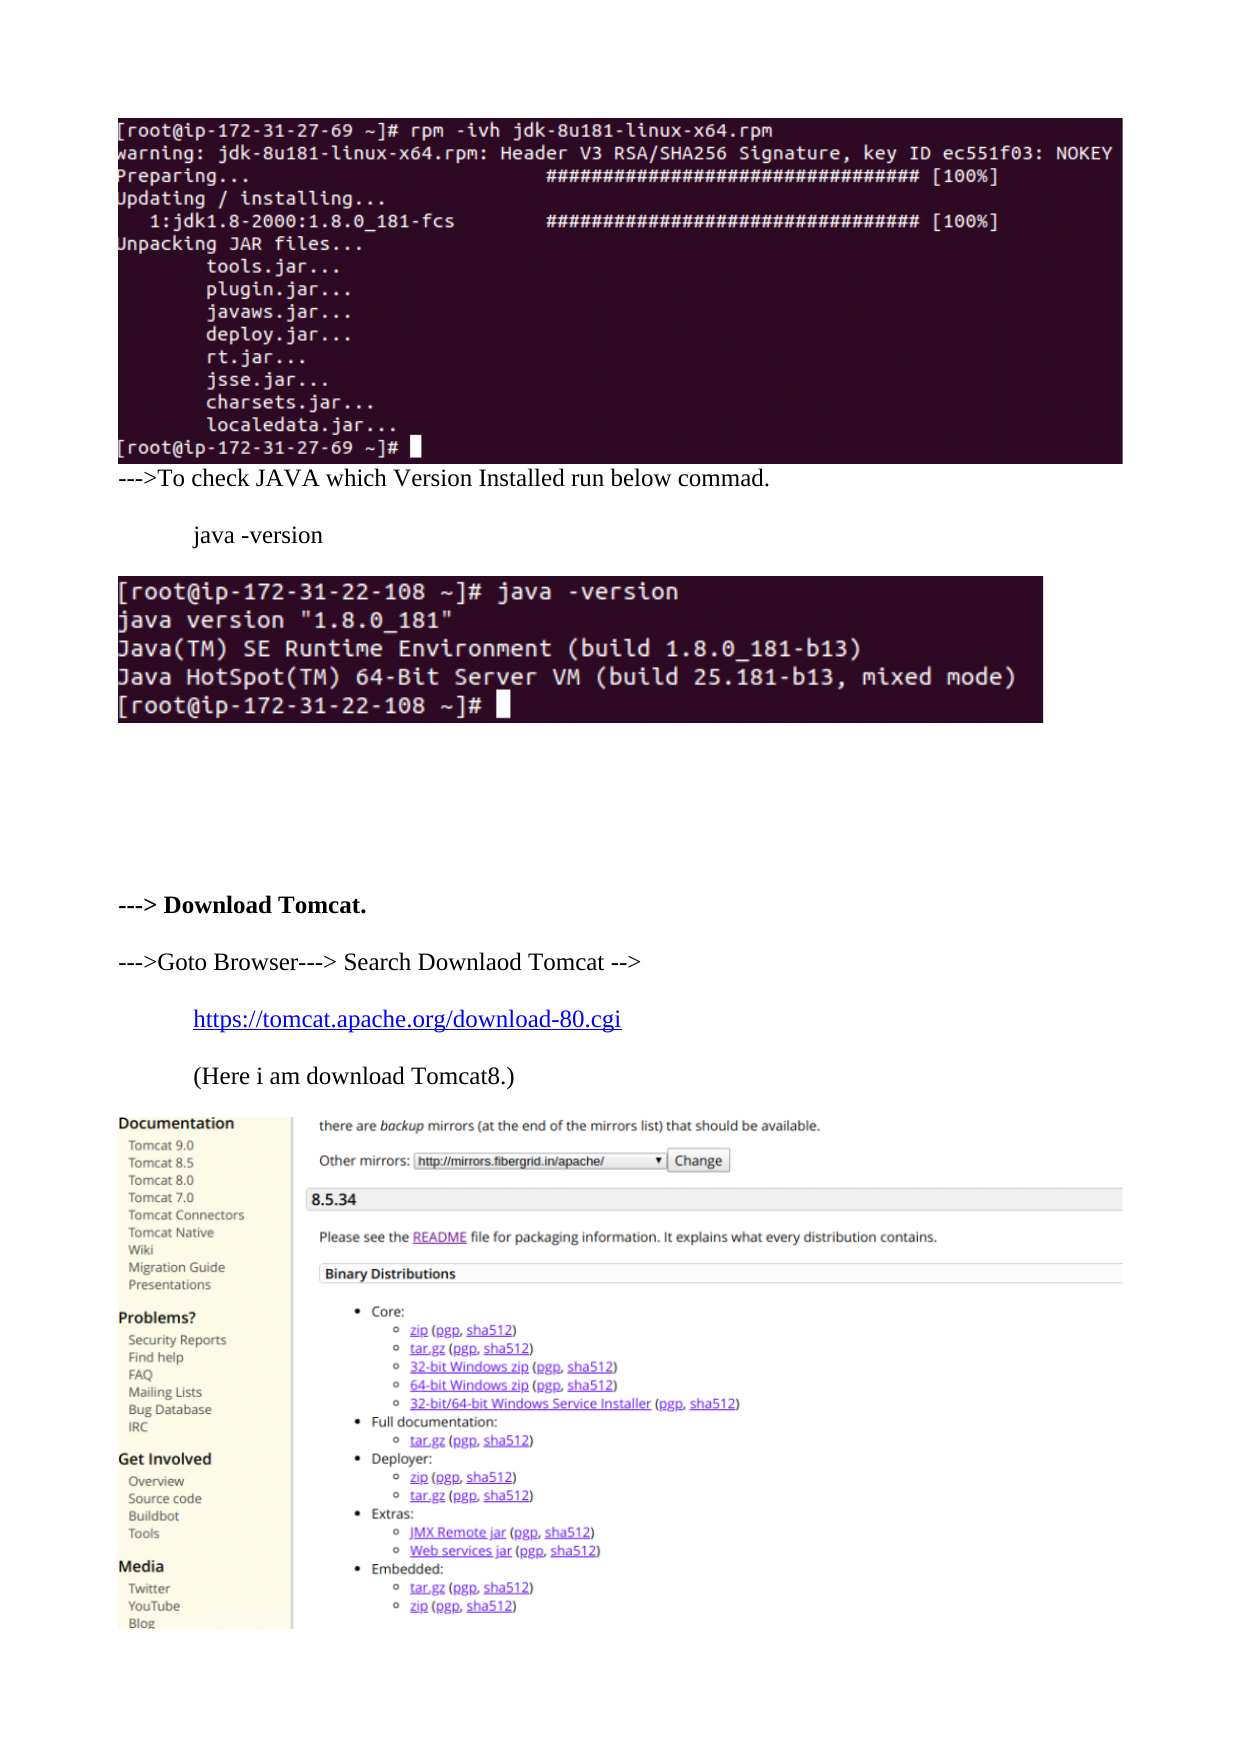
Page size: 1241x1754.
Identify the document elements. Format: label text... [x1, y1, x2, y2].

text --->To check JAVA which Version Installed run below commad. [118, 464, 1122, 492]
text ---> Download Tomcat. [118, 890, 1122, 919]
text (Here i am download Tomcat8.) [118, 1061, 1122, 1089]
text --->Goto Browser---> Search Downlaod Tomcat --> [118, 947, 1122, 976]
text https://tomcat.apache.org/download-80.cgi [118, 1004, 1122, 1033]
text java -version [118, 520, 1122, 549]
